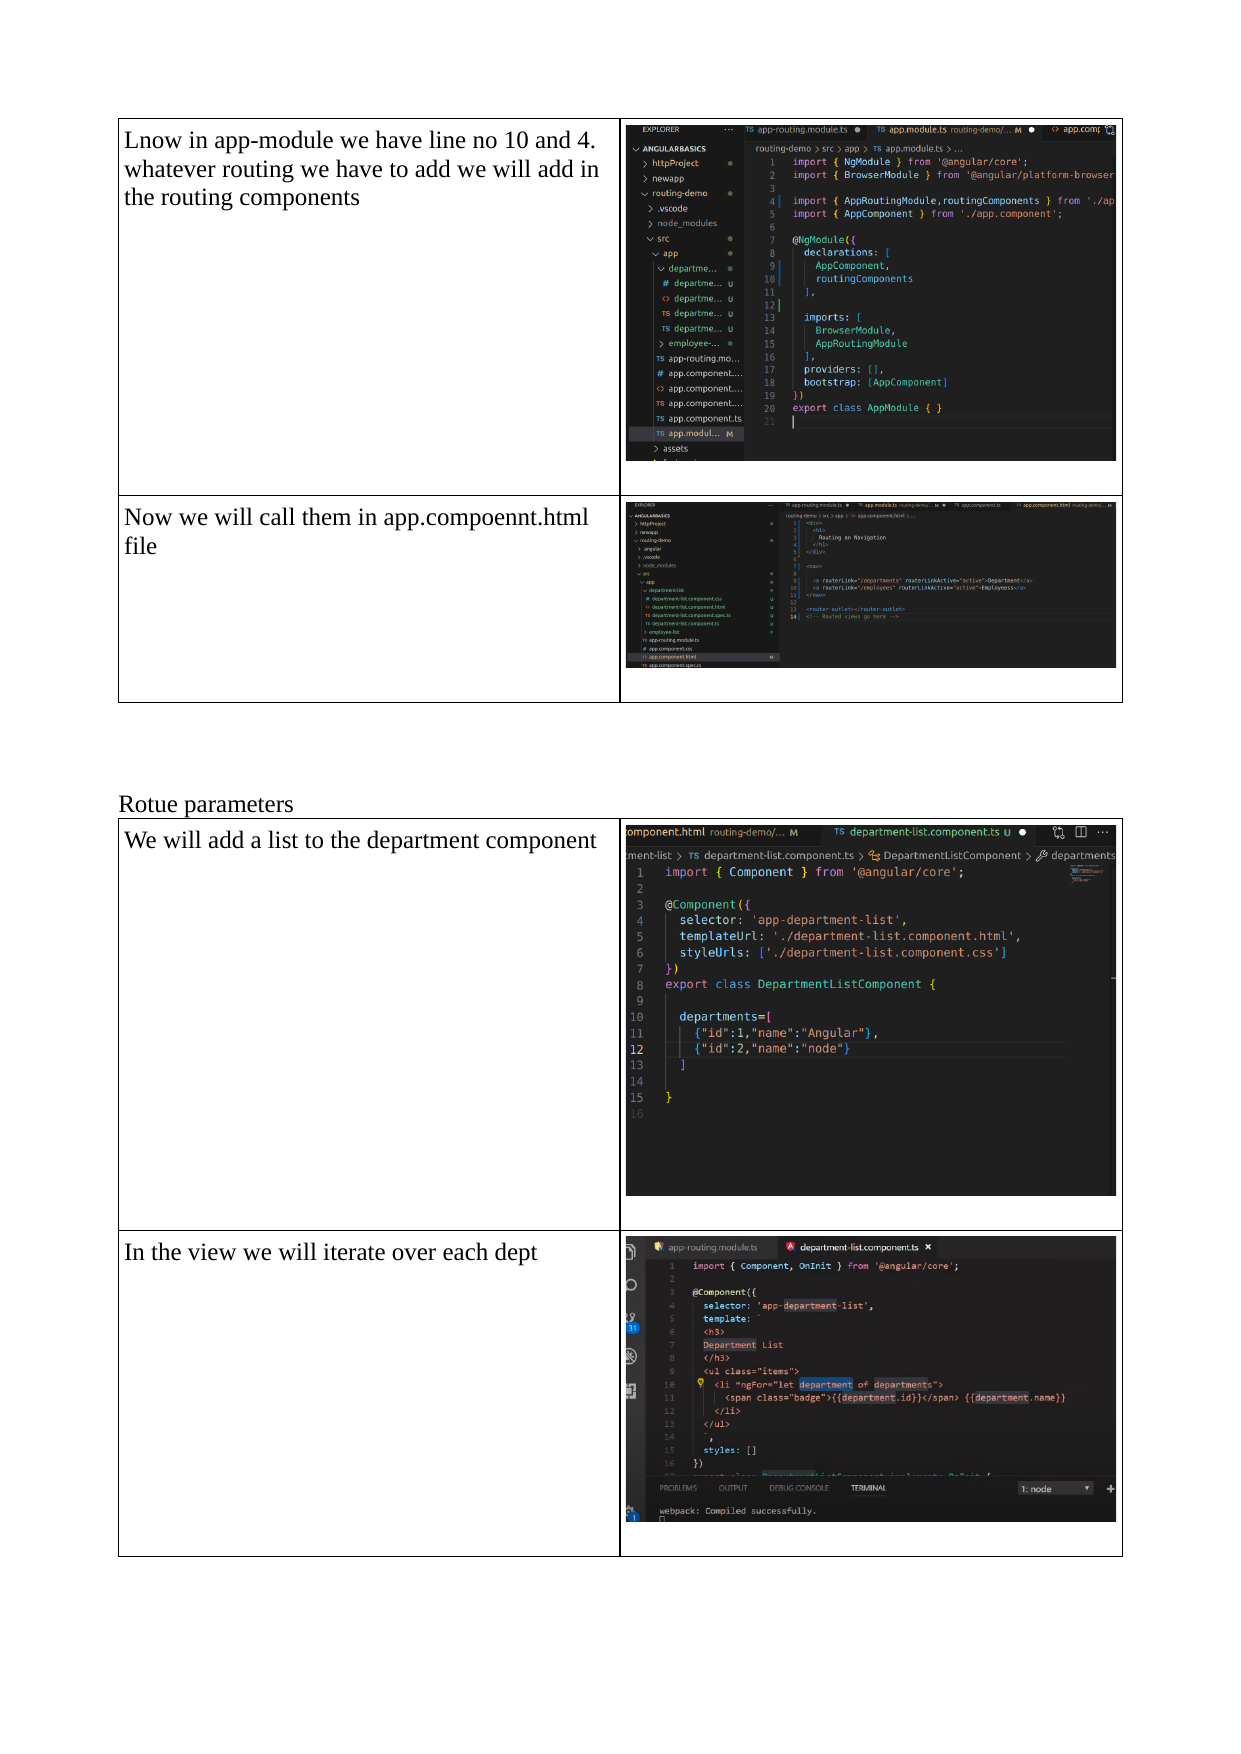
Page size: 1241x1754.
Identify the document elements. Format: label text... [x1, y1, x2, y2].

table_cell [621, 119, 1122, 495]
picture [625, 825, 1117, 1196]
picture [625, 125, 1117, 461]
table_cell [621, 1231, 1122, 1556]
picture [625, 1236, 1117, 1522]
table_cell Now we will call them in app.compoennt.html file [119, 496, 619, 702]
table_cell [621, 496, 1122, 702]
table_header We will add a list to the department component [119, 819, 619, 1230]
text Rotue parameters [118, 789, 1122, 818]
table_cell Lnow in app-module we have line no 10 and 4. whatever routing we have to add we will add in the routing components [119, 119, 619, 495]
picture [625, 502, 1117, 668]
table_cell In the view we will iterate over each dept [119, 1231, 619, 1556]
table_header [621, 819, 1122, 1230]
